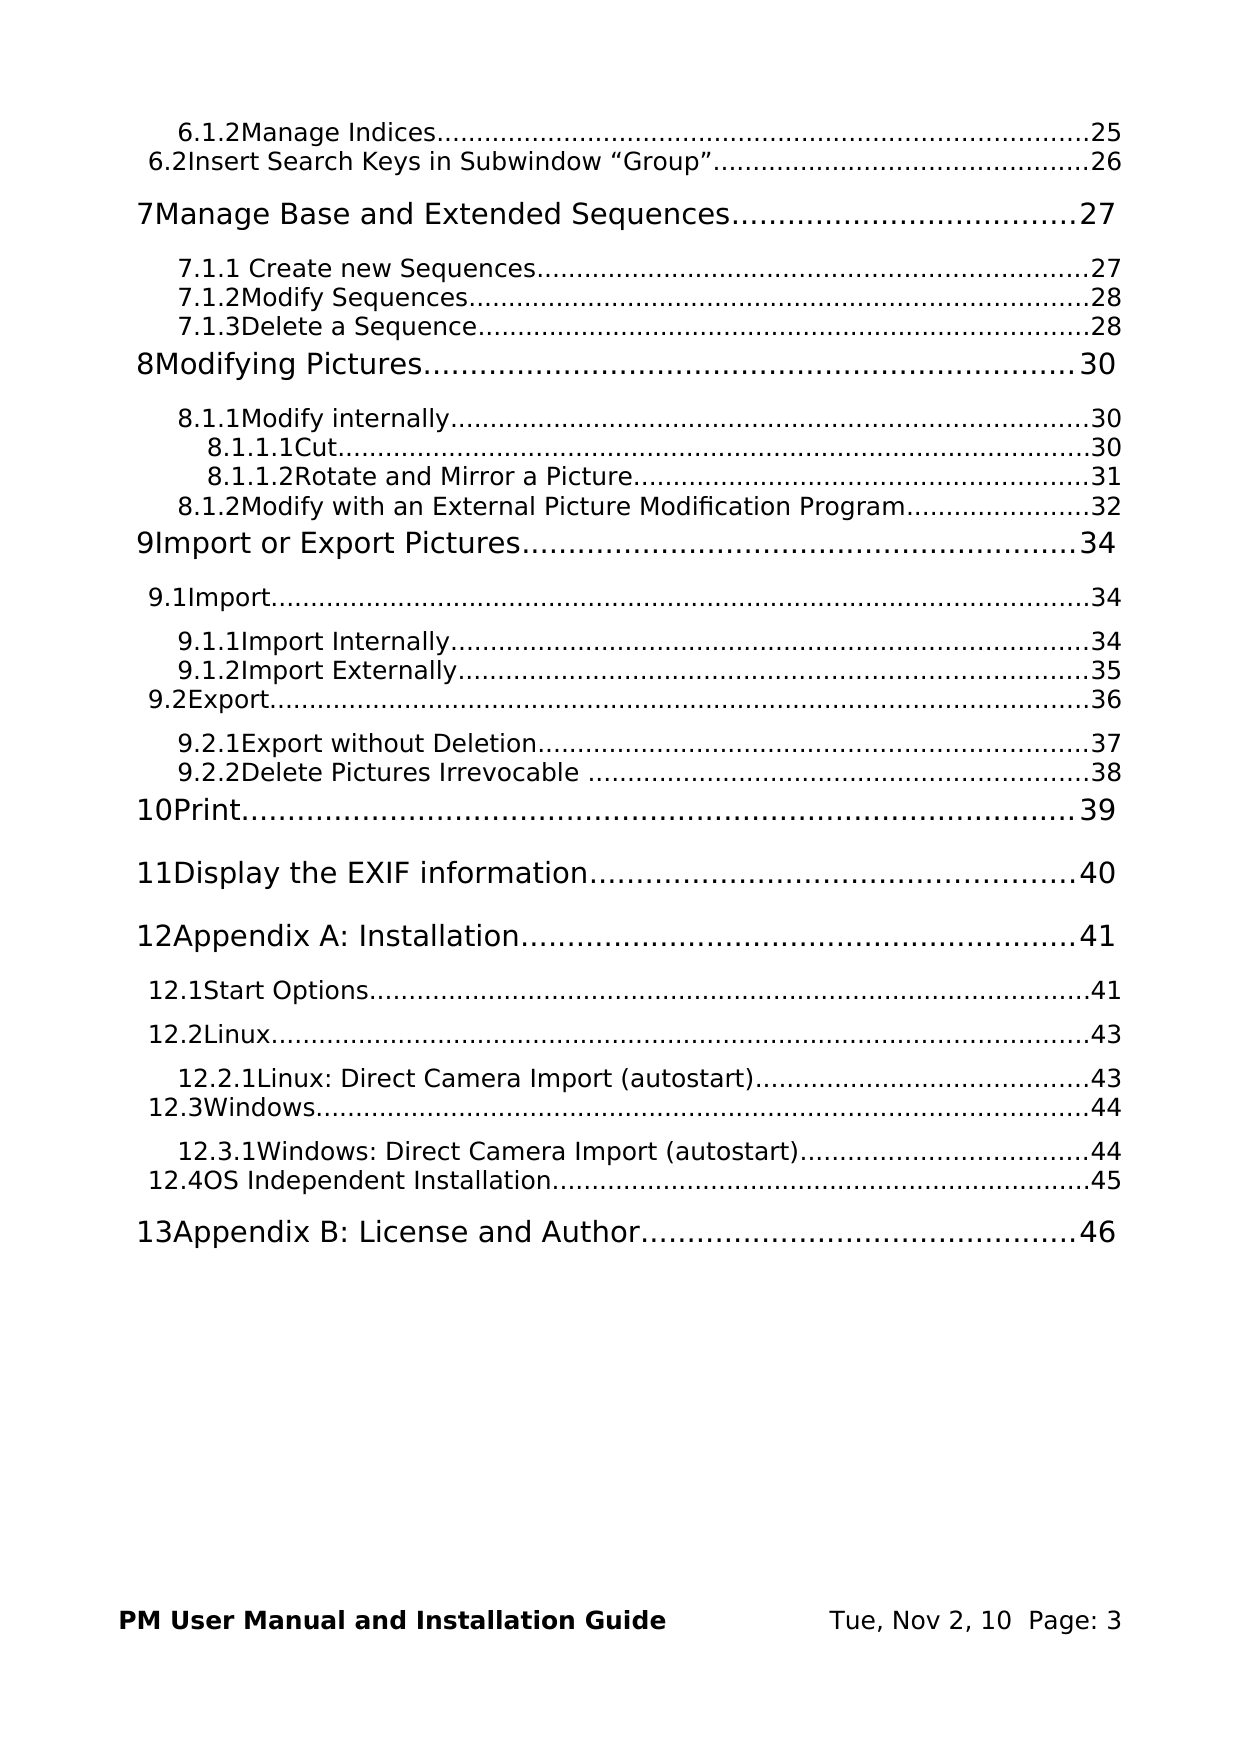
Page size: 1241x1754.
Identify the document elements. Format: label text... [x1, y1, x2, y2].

text 9Import or Export Pictures 34 [130, 527, 1116, 561]
text 8.1.1.1Cut 30 [207, 433, 1122, 462]
text 9.1Import 34 [148, 584, 1122, 613]
text 12.3Windows 44 [148, 1093, 1122, 1122]
text 9.2.1Export without Deletion 37 [177, 729, 1122, 759]
text 8.1.2Modify with an External Picture Modification Program 32 [177, 492, 1122, 521]
text 12.1Start Options 41 [148, 976, 1122, 1005]
text 11Display the EXIF information 40 [130, 857, 1116, 891]
text 6.1.2Manage Indices 25 [177, 118, 1122, 147]
text 7.1.2Modify Sequences 28 [177, 283, 1122, 312]
text 12.2Linux 43 [148, 1020, 1122, 1049]
text 8.1.1Modify internally 30 [177, 404, 1122, 433]
text 9.1.1Import Internally 34 [177, 627, 1122, 657]
text 12Appendix A: Installation 41 [130, 919, 1116, 953]
text 7.1.3Delete a Sequence 28 [177, 312, 1122, 341]
text 10Print 39 [130, 794, 1116, 828]
text 8Modifying Pictures 30 [130, 347, 1116, 381]
text 12.4OS Independent Installation 45 [148, 1166, 1122, 1195]
text 9.2.2Delete Pictures Irrevocable 38 [177, 759, 1122, 788]
text 9.1.2Import Externally 35 [177, 657, 1122, 686]
text 6.2Insert Search Keys in Subwindow “Group” 26 [148, 147, 1122, 176]
text 7Manage Base and Extended Sequences 27 [130, 197, 1116, 231]
text 12.3.1Windows: Direct Camera Import (autostart) 44 [177, 1137, 1122, 1166]
text 12.2.1Linux: Direct Camera Import (autostart) 43 [177, 1064, 1122, 1093]
text 7.1.1 Create new Sequences 27 [177, 254, 1122, 283]
text 8.1.1.2Rotate and Mirror a Picture 31 [207, 462, 1122, 492]
text 9.2Export 36 [148, 686, 1122, 715]
text 13Appendix B: License and Author 46 [130, 1216, 1116, 1249]
